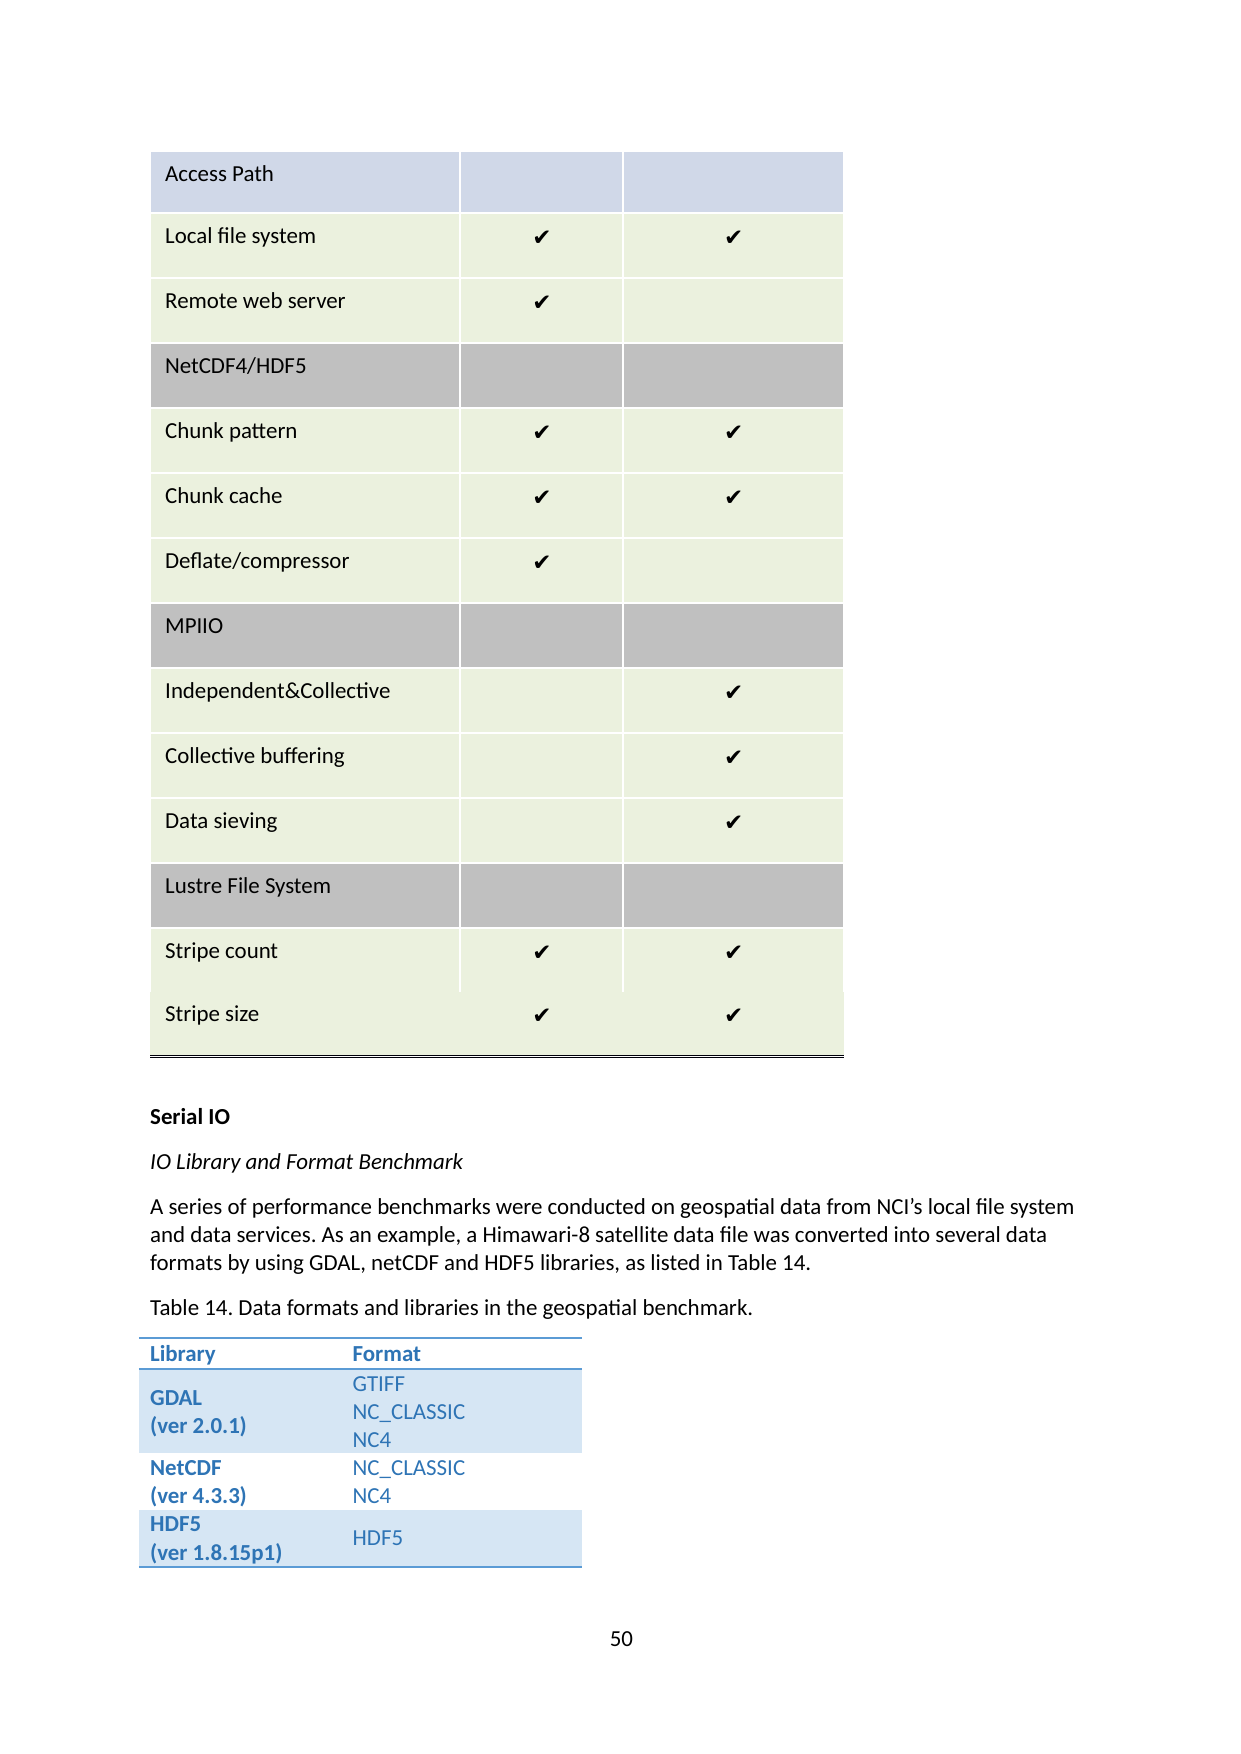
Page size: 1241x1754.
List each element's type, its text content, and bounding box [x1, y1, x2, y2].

table_cell ✔ [624, 799, 843, 862]
table_cell [461, 669, 622, 732]
table_cell ✔ [461, 214, 622, 277]
table_cell Independent&Collective [151, 669, 459, 732]
table_cell ✔ [623, 992, 844, 1055]
table_cell ✔ [624, 474, 843, 537]
table_cell [624, 152, 843, 212]
table_cell ✔ [624, 409, 843, 472]
table_cell GDAL (ver 2.0.1) [139, 1370, 341, 1453]
table_cell [624, 279, 843, 342]
table_cell ✔ [461, 474, 622, 537]
table_cell ✔ [461, 539, 622, 602]
table_cell [624, 344, 843, 407]
table_cell ✔ [624, 734, 843, 797]
table_cell Data sieving [151, 799, 459, 862]
table_cell Remote web server [151, 279, 459, 342]
table_cell Chunk pattern [151, 409, 459, 472]
text A series of performance benchmarks were conducted on geospatial data from NCI’s local file system and data services. As an example, a Himawari-8 satellite data file was converted into several data formats by using GDAL, netCDF and HDF5 libraries, as listed in Table 14. [150, 1192, 1092, 1276]
table_cell ✔ [624, 929, 843, 992]
table_cell Access Path [151, 152, 459, 212]
table_cell ✔ [460, 992, 623, 1055]
table_cell Stripe count [151, 929, 459, 992]
table_cell [461, 152, 622, 212]
table_header Library [139, 1339, 341, 1367]
table_header Format [341, 1339, 582, 1367]
table_cell [461, 734, 622, 797]
table_cell [461, 864, 622, 927]
table_cell Stripe size [150, 992, 460, 1055]
table_cell [624, 604, 843, 667]
table_cell Deflate/compressor [151, 539, 459, 602]
table_cell Lustre File System [151, 864, 459, 927]
table_cell [461, 799, 622, 862]
table_cell [461, 344, 622, 407]
table_cell NC_CLASSIC NC4 [341, 1454, 582, 1509]
table_cell HDF5 [341, 1510, 582, 1566]
table_cell Local file system [151, 214, 459, 277]
text IO Library and Format Benchmark [150, 1147, 1092, 1175]
table_cell MPIIO [151, 604, 459, 667]
table_cell [461, 604, 622, 667]
text Serial IO [150, 1102, 1092, 1131]
table_cell NetCDF4/HDF5 [151, 344, 459, 407]
table_cell NetCDF (ver 4.3.3) [139, 1454, 341, 1509]
table_cell Collective buffering [151, 734, 459, 797]
table_cell GTIFF NC_CLASSIC NC4 [341, 1370, 582, 1453]
table_cell ✔ [624, 214, 843, 277]
table_cell ✔ [461, 929, 622, 992]
table_cell ✔ [624, 669, 843, 732]
table_cell Chunk cache [151, 474, 459, 537]
table_cell [624, 864, 843, 927]
table_cell ✔ [461, 409, 622, 472]
text Table 14. Data formats and libraries in the geospatial benchmark. [150, 1293, 1092, 1321]
table_cell ✔ [461, 279, 622, 342]
table_cell [624, 539, 843, 602]
table_cell HDF5 (ver 1.8.15p1) [139, 1510, 341, 1566]
